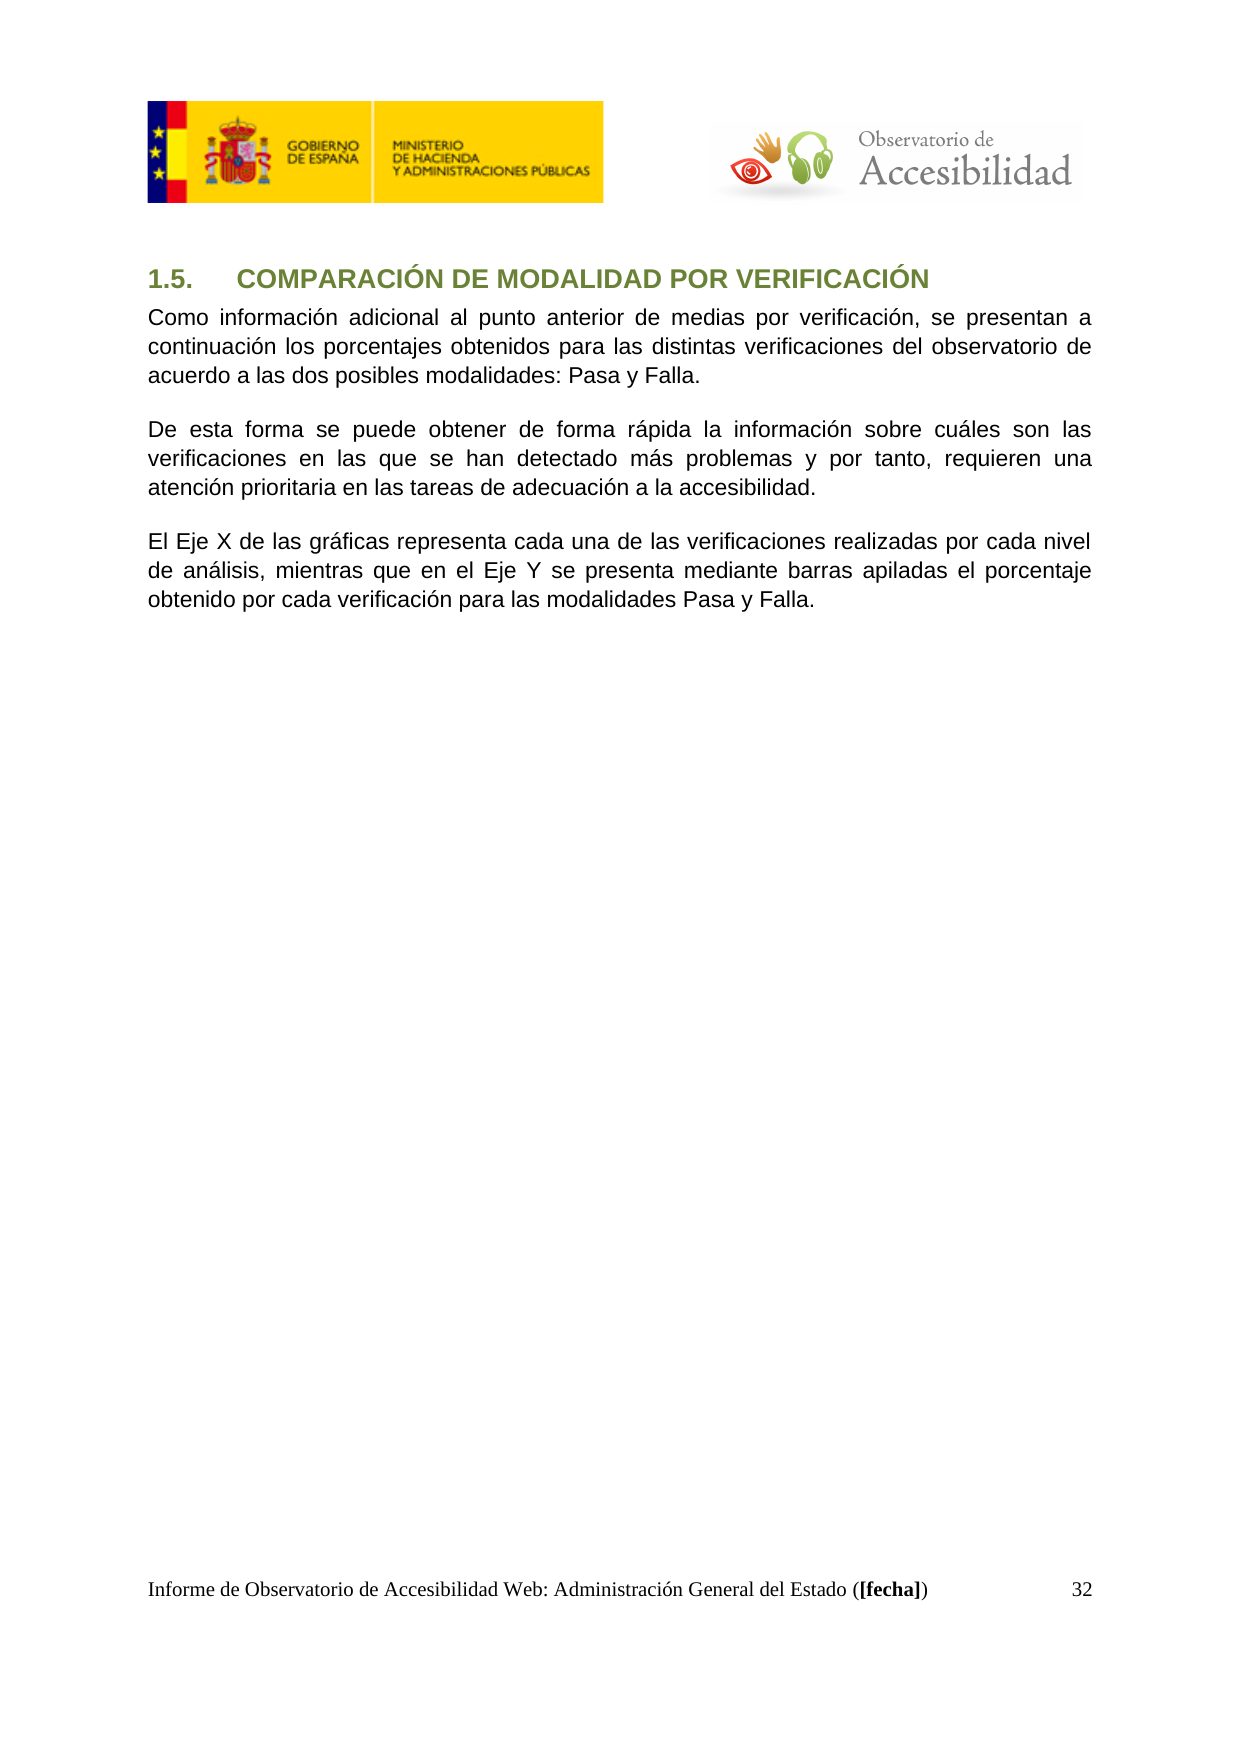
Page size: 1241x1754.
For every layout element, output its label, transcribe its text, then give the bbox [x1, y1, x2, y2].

text El Eje X de las gráficas representa cada una de las verificaciones realizadas por cada nivel de análisis, mientras que en el Eje Y se presenta mediante barras apiladas el porcentaje obtenido por cada verificación para las modalidades Pasa y Falla. [148, 528, 1092, 612]
text Como información adicional al punto anterior de medias por verificación, se presentan a continuación los porcentajes obtenidos para las distintas verificaciones del observatorio de acuerdo a las dos posibles modalidades: Pasa y Falla. [148, 304, 1092, 388]
list Comparación de Modalidad por Verificación [148, 263, 1092, 294]
picture [147, 101, 604, 203]
text De esta forma se puede obtener de forma rápida la información sobre cuáles son las verificaciones en las que se han detectado más problemas y por tanto, requieren una atención prioritaria en las tareas de adecuación a la accesibilidad. [148, 416, 1092, 500]
picture [710, 122, 1086, 205]
